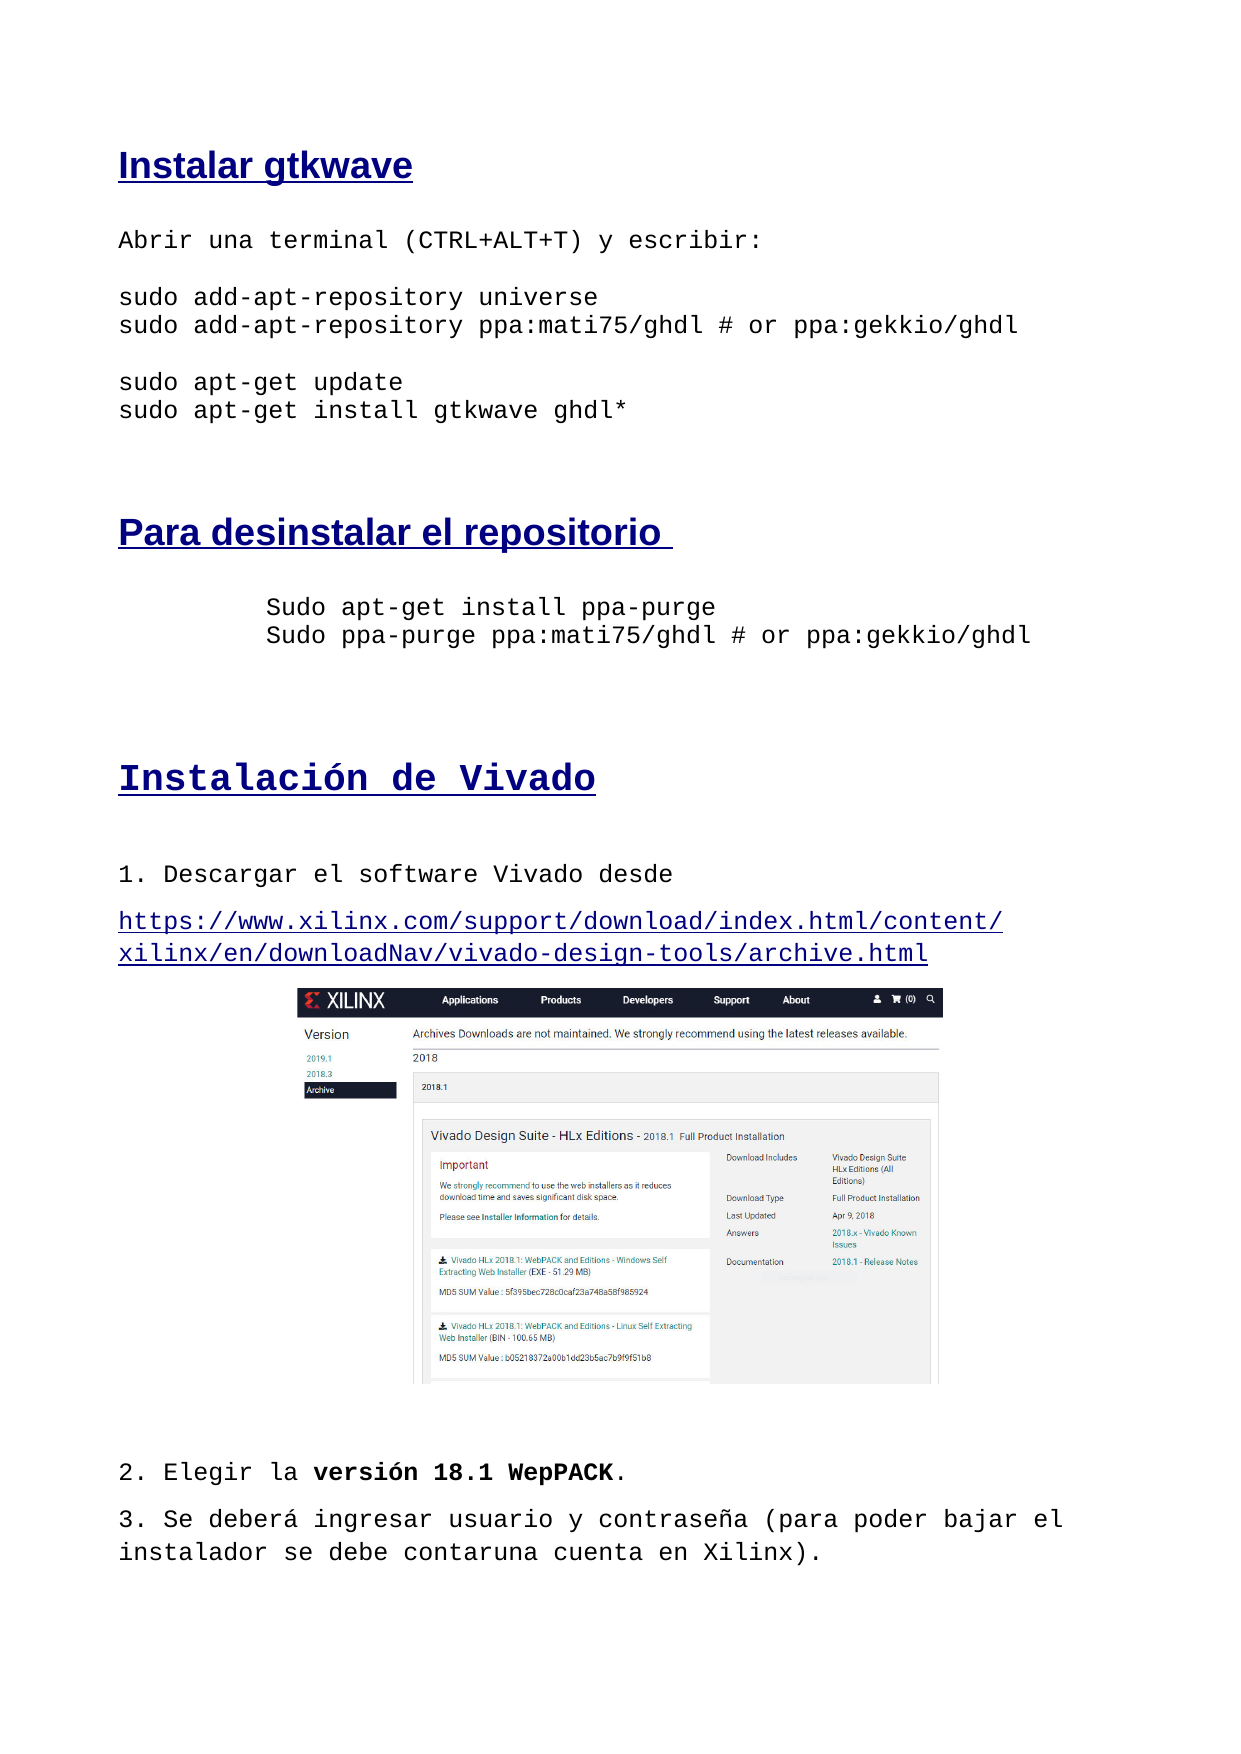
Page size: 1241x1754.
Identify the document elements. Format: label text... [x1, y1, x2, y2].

text sudo add-apt-repository ppa:mati75/ghdl # or ppa:gekkio/ghdl [118, 313, 1122, 341]
text sudo apt-get update [118, 370, 1122, 398]
text sudo add-apt-repository universe [118, 285, 1122, 313]
text Sudo ppa-purge ppa:mati75/ghdl # or ppa:gekkio/ghdl [266, 623, 1122, 651]
text 3. Se deberá ingresar usuario y contraseña (para poder bajar el instalador se debe contaruna cuenta en Xilinx). [118, 1507, 1122, 1568]
text sudo apt-get install gtkwave ghdl* [118, 398, 1122, 426]
picture [297, 988, 943, 1384]
text 2. Elegir la versión 18.1 WepPACK. [118, 1460, 1122, 1488]
text 1. Descargar el software Vivado desde [118, 861, 1122, 890]
subtitle Instalar gtkwave [118, 143, 1122, 187]
text https://www.xilinx.com/support/download/index.html/content/xilinx/en/downloadNav/vivado-design-tools/archive.html [118, 908, 1122, 969]
subtitle Para desinstalar el repositorio [118, 509, 1122, 553]
text Abrir una terminal (CTRL+ALT+T) y escribir: [118, 228, 1122, 256]
text Sudo apt-get install ppa-purge [266, 594, 1122, 623]
subtitle Instalación de Vivado [118, 759, 1122, 802]
